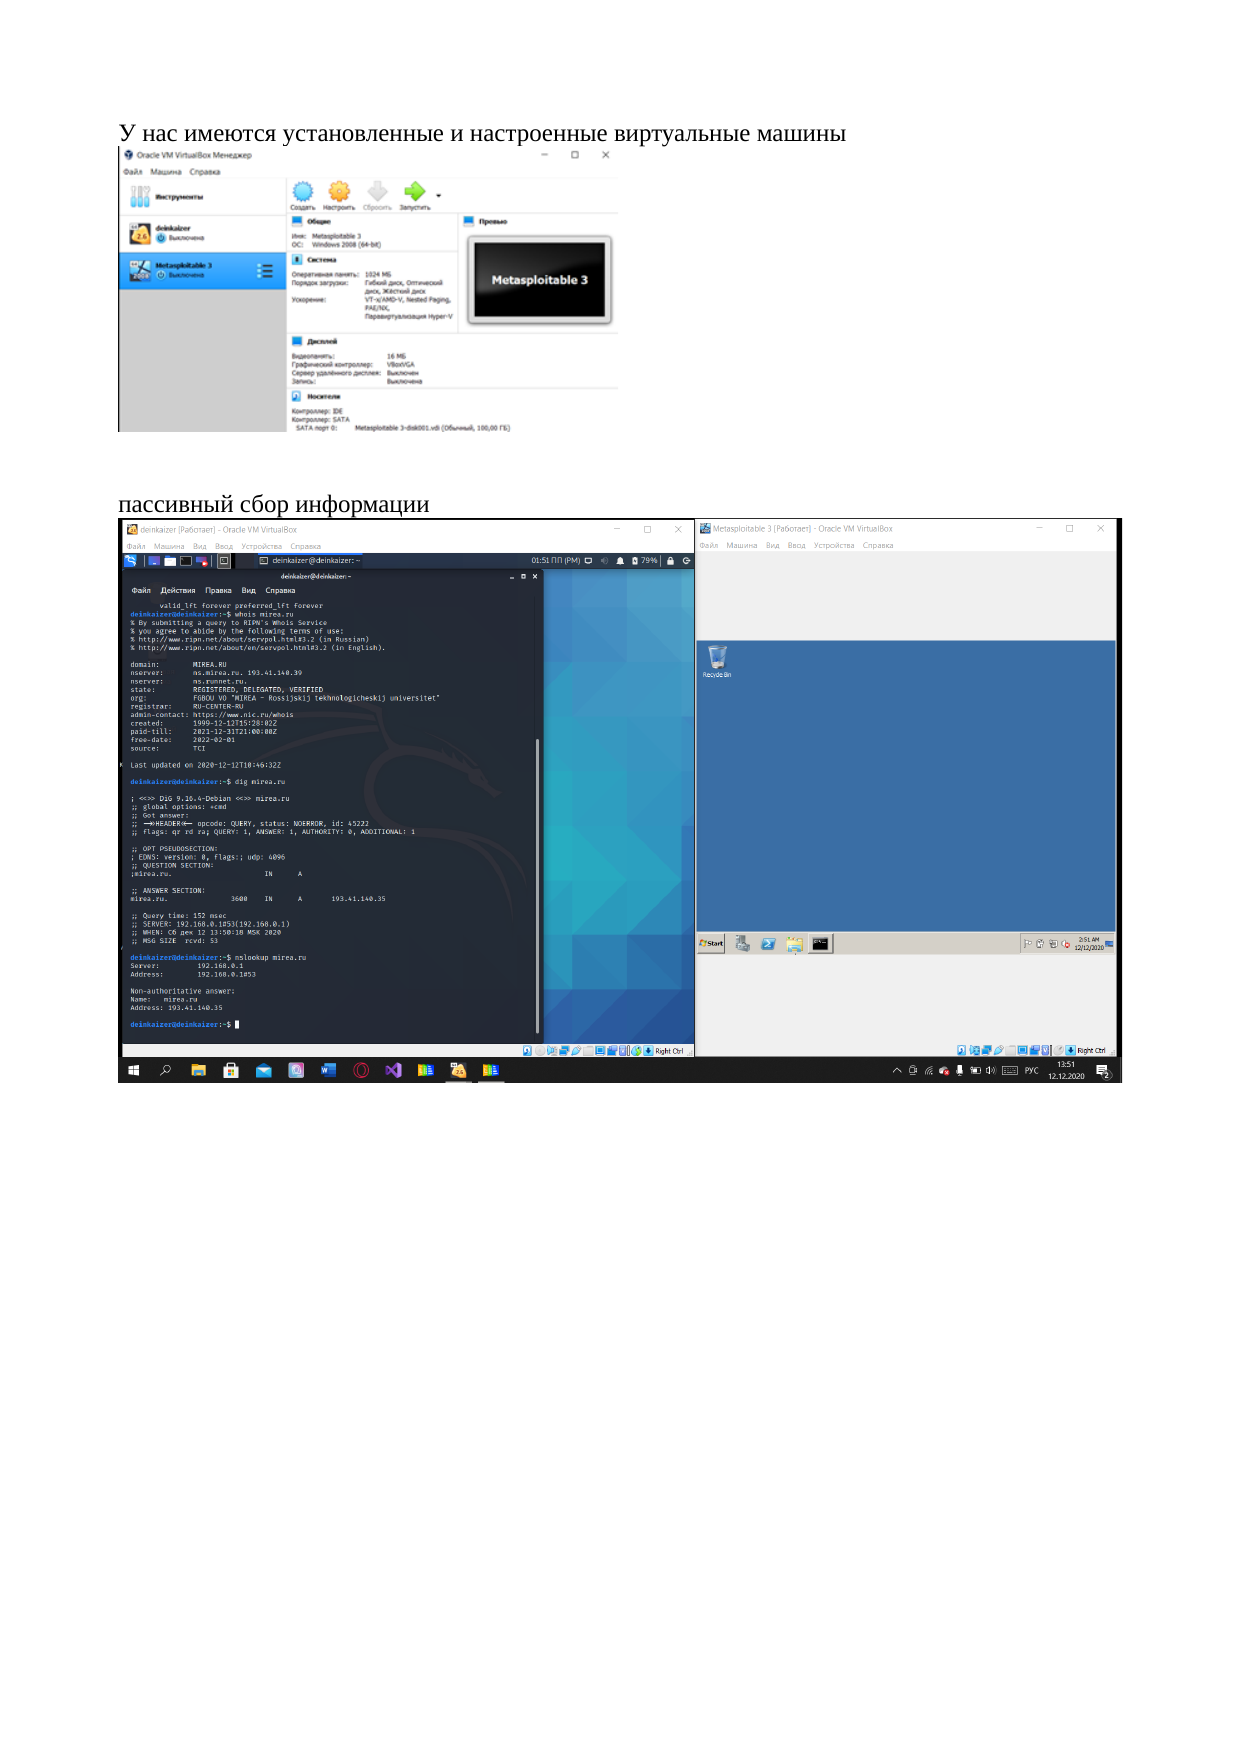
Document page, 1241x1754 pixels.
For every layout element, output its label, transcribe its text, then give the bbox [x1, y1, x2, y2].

text У нас имеются установленные и настроенные виртуальные машины [118, 118, 1122, 147]
text пассивный сбор информации [118, 489, 1122, 518]
